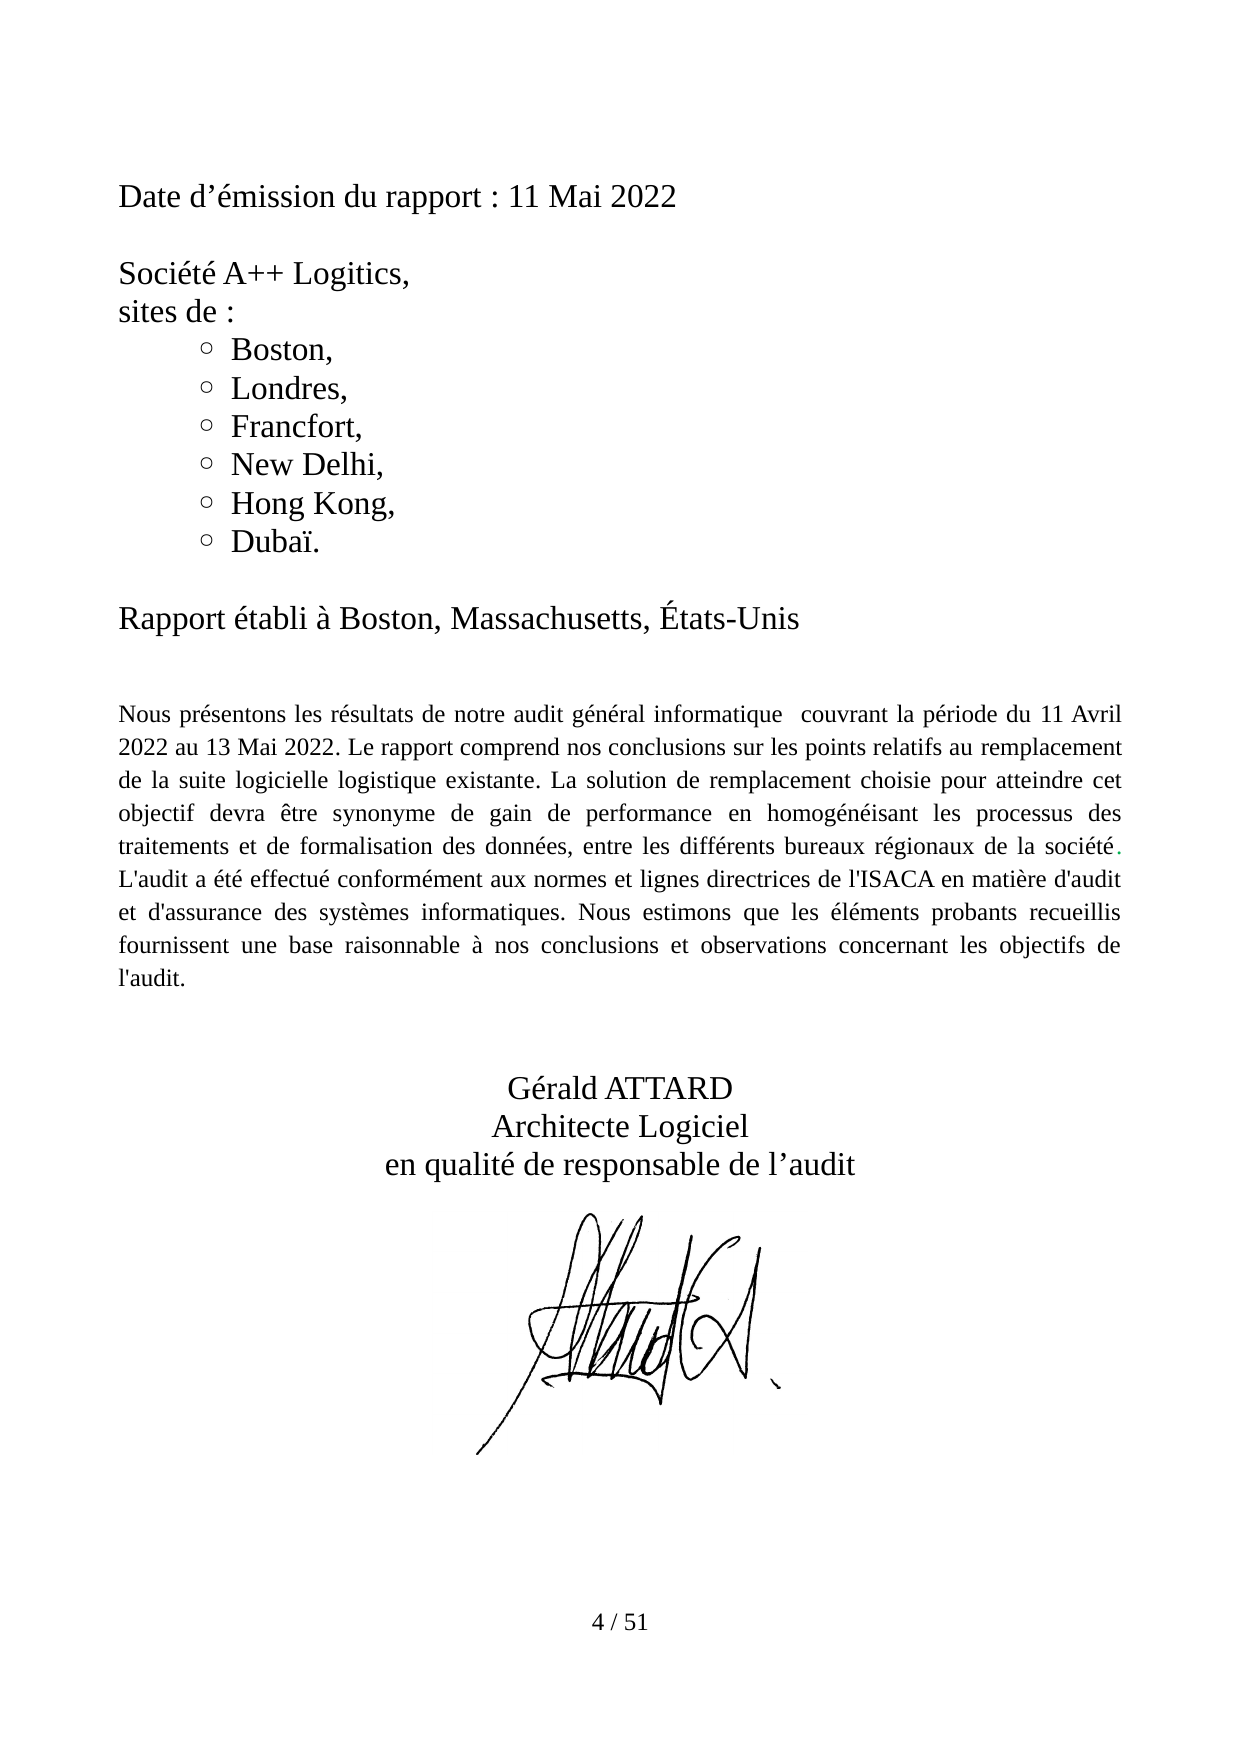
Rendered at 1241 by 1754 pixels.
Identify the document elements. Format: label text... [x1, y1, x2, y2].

text Architecte Logiciel [118, 1106, 1122, 1144]
text Gérald ATTARD [118, 1068, 1122, 1106]
list Boston, [193, 330, 1122, 368]
list Francfort, [193, 406, 1122, 445]
text Rapport établi à Boston, Massachusetts, États-Unis [118, 598, 1122, 636]
text sites de : [118, 291, 1122, 330]
list New Delhi, [193, 445, 1122, 483]
list Hong Kong, [193, 483, 1122, 521]
text en qualité de responsable de l’audit [118, 1144, 1122, 1183]
text Nous présentons les résultats de notre audit général informatique couvrant la période du 11 Avril 2022 au 13 Mai 2022. Le rapport comprend nos conclusions sur les points relatifs au remplacement de la suite logicielle logistique existante. La solution de remplacement choisie pour atteindre cet objectif devra être synonyme de gain de performance en homogénéisant les processus des traitements et de formalisation des données, entre les différents bureaux régionaux de la société. L'audit a été effectué conformément aux normes et lignes directrices de l'ISACA en matière d'audit et d'assurance des systèmes informatiques. Nous estimons que les éléments probants recueillis fournissent une base raisonnable à nos conclusions et observations concernant les objectifs de l'audit. [118, 699, 1122, 992]
list Dubaï. [193, 521, 1122, 560]
picture [432, 1211, 808, 1455]
text Société A++ Logitics, [118, 253, 1122, 291]
text Date d’émission du rapport : 11 Mai 2022 [118, 176, 1122, 215]
list Londres, [193, 368, 1122, 406]
